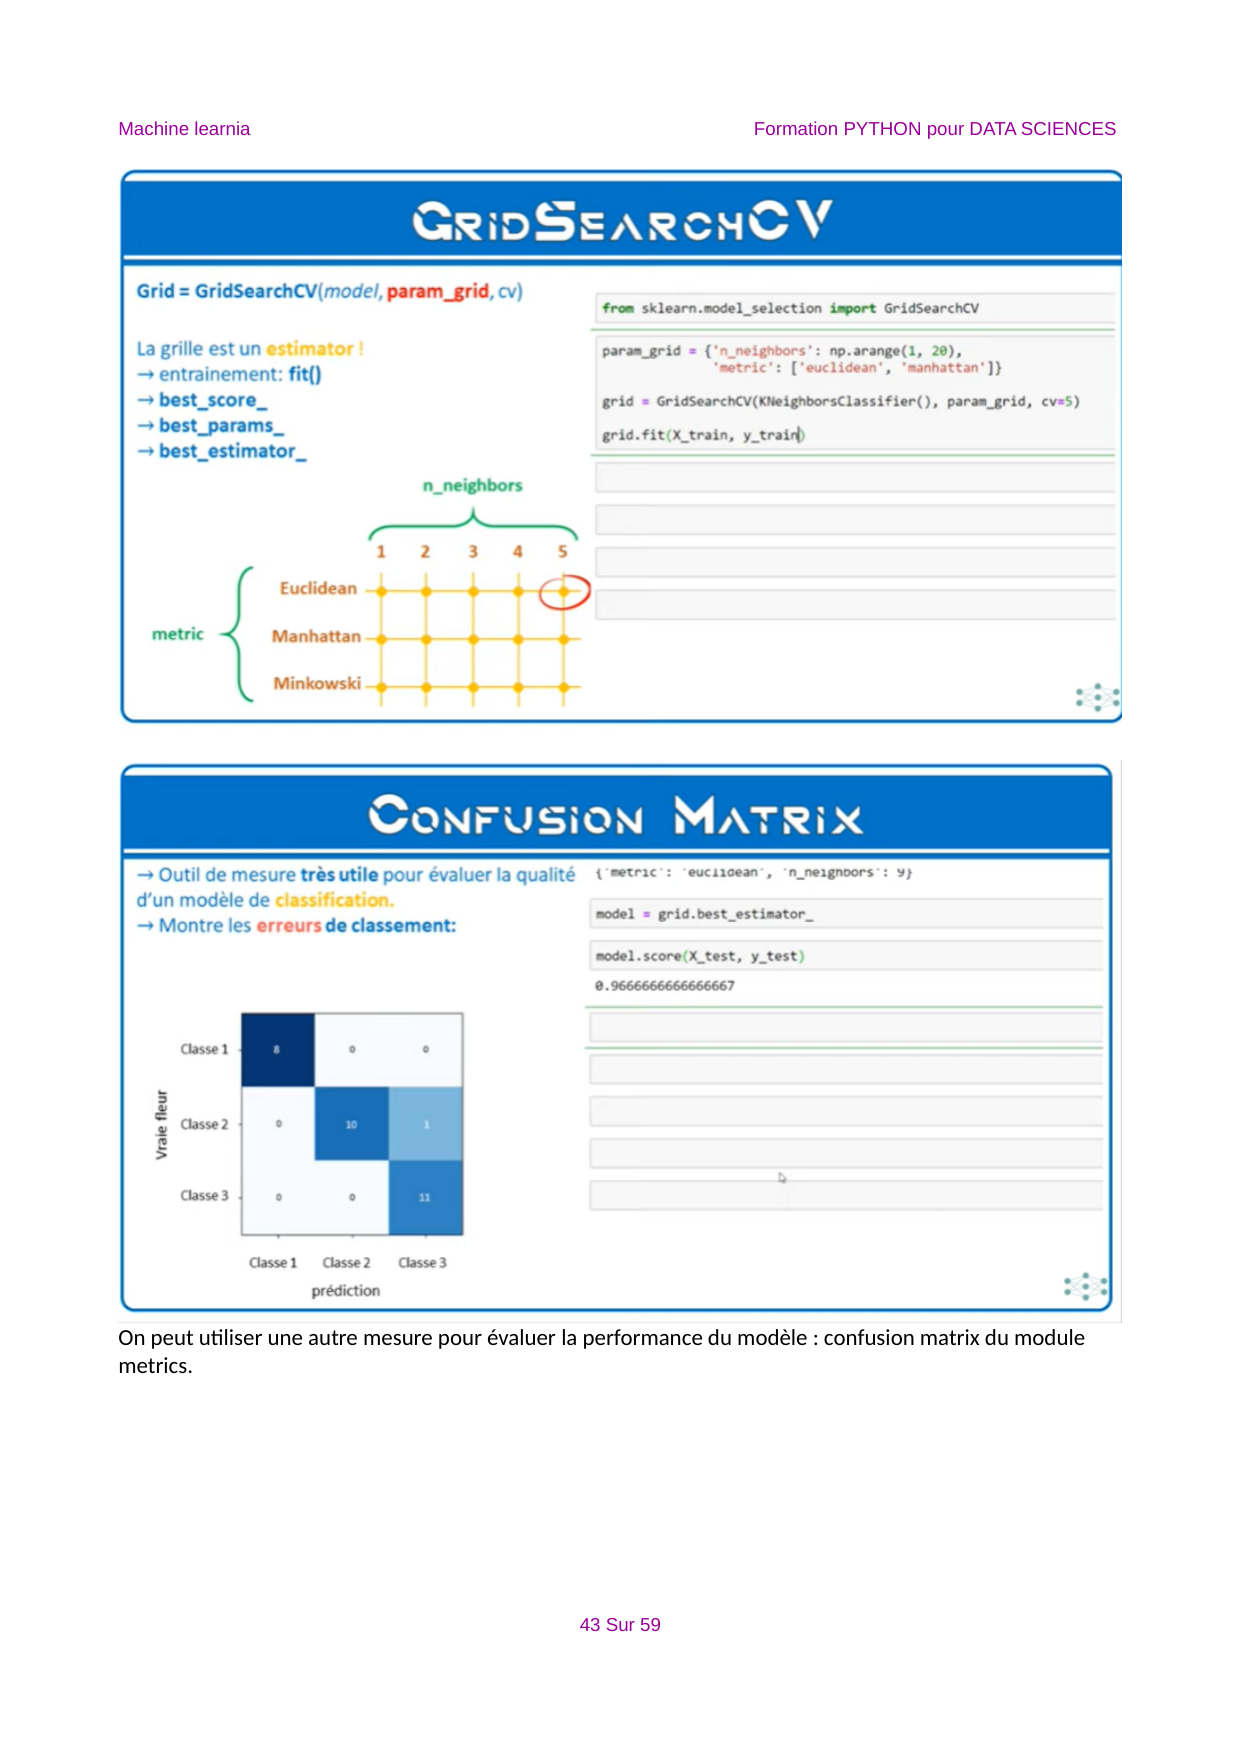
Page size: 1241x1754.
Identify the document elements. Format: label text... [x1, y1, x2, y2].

text On peut utiliser une autre mesure pour évaluer la performance du modèle : confusion matrix du module metrics. [118, 1324, 1122, 1379]
picture [118, 169, 1122, 733]
picture [118, 760, 1122, 1324]
